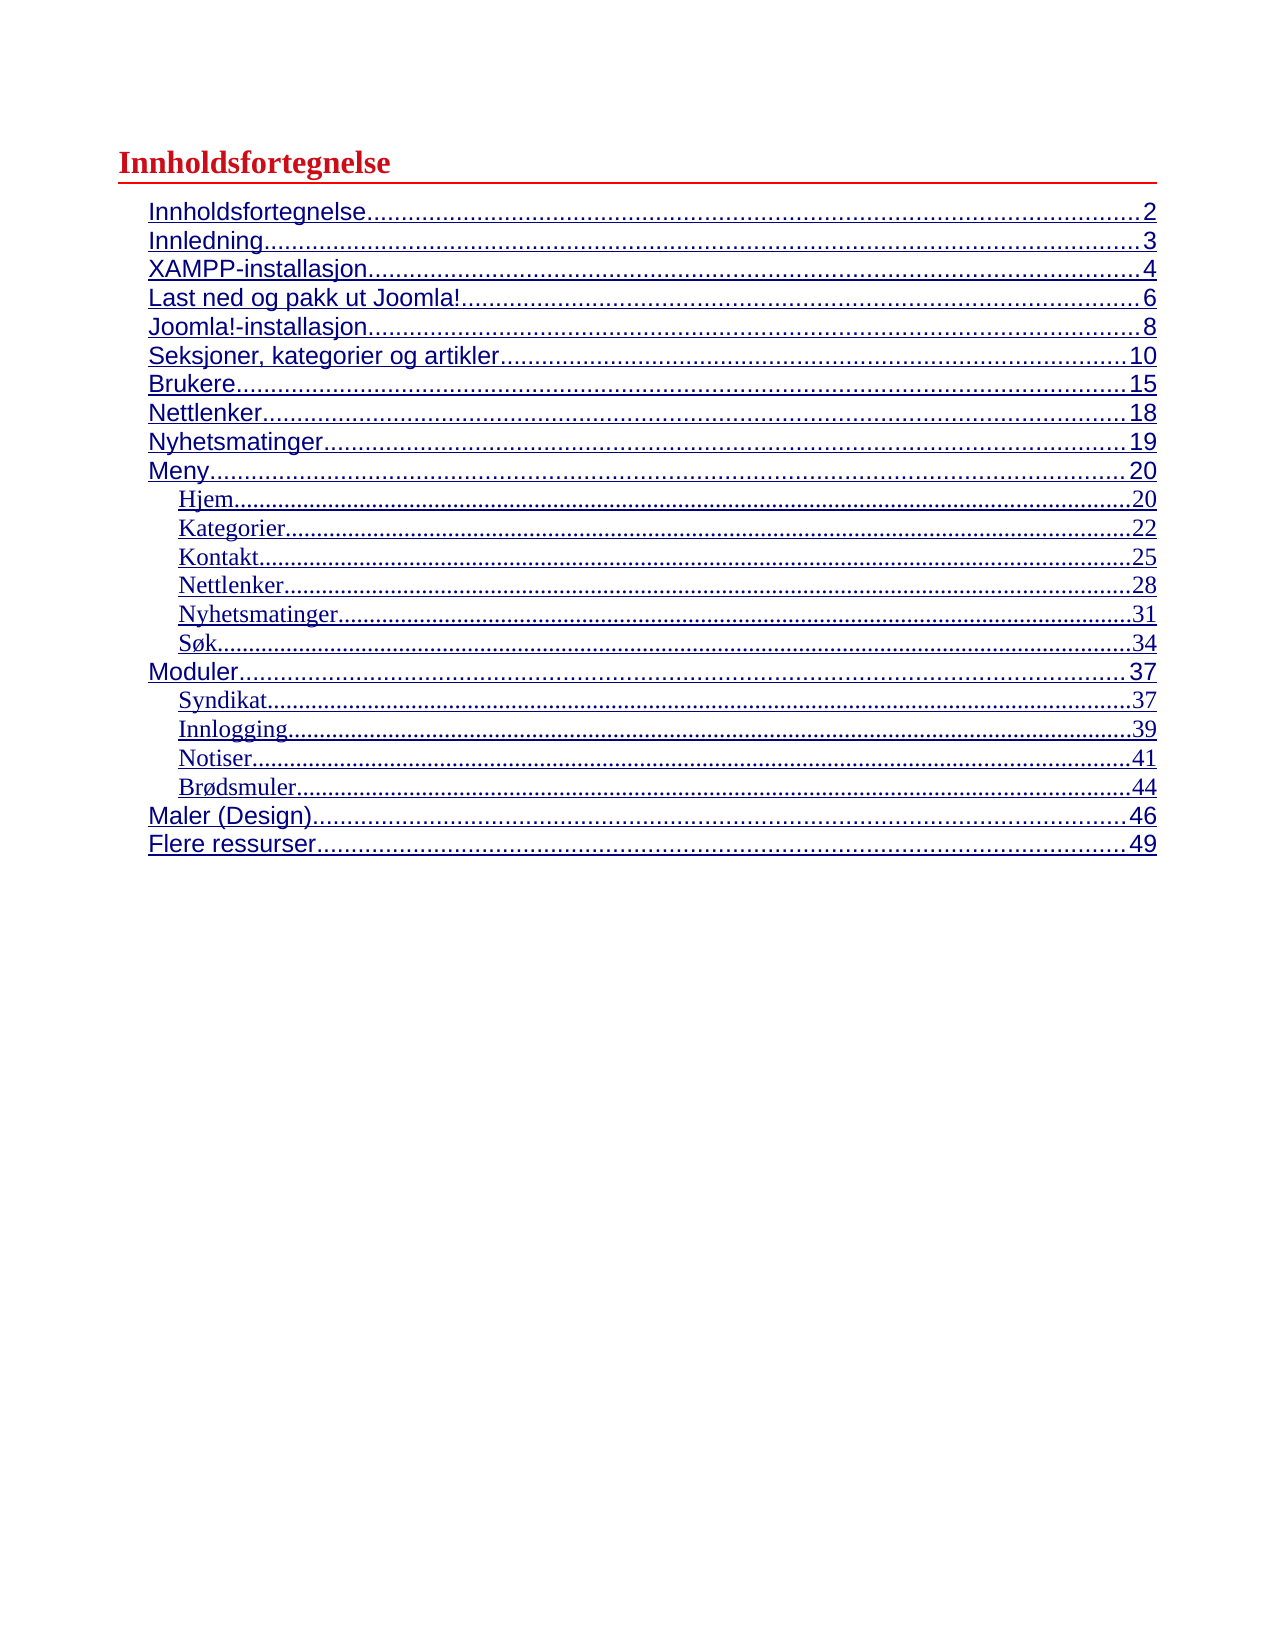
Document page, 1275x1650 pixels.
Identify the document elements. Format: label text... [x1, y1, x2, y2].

text Meny 20 [148, 456, 1157, 481]
subtitle Innholdsfortegnelse [118, 143, 1157, 182]
text Joomla!-installasjon 8 [148, 312, 1157, 337]
text Maler (Design) 46 [148, 801, 1157, 826]
text Nettlenker 28 [178, 571, 1157, 596]
text Hjem 20 [178, 484, 1157, 509]
text Nettlenker 18 [148, 398, 1157, 423]
text Kontakt 25 [178, 542, 1157, 567]
text Seksjoner, kategorier og artikler 10 [148, 341, 1157, 366]
text Innlogging 39 [178, 714, 1157, 739]
text Innledning 3 [148, 226, 1157, 251]
text Nyhetsmatinger 31 [178, 599, 1157, 624]
text Nyhetsmatinger 19 [148, 427, 1157, 452]
text Kategorier 22 [178, 513, 1157, 538]
text Innholdsfortegnelse 2 [148, 197, 1157, 222]
text Søk 34 [178, 628, 1157, 653]
text Notiser 41 [178, 743, 1157, 768]
text Brødsmuler 44 [178, 772, 1157, 797]
text Last ned og pakk ut Joomla! 6 [148, 283, 1157, 308]
text Flere ressurser 49 [148, 829, 1157, 854]
text Brukere 15 [148, 369, 1157, 394]
text XAMPP-installasjon 4 [148, 254, 1157, 279]
text Syndikat 37 [178, 686, 1157, 711]
text Moduler 37 [148, 657, 1157, 682]
